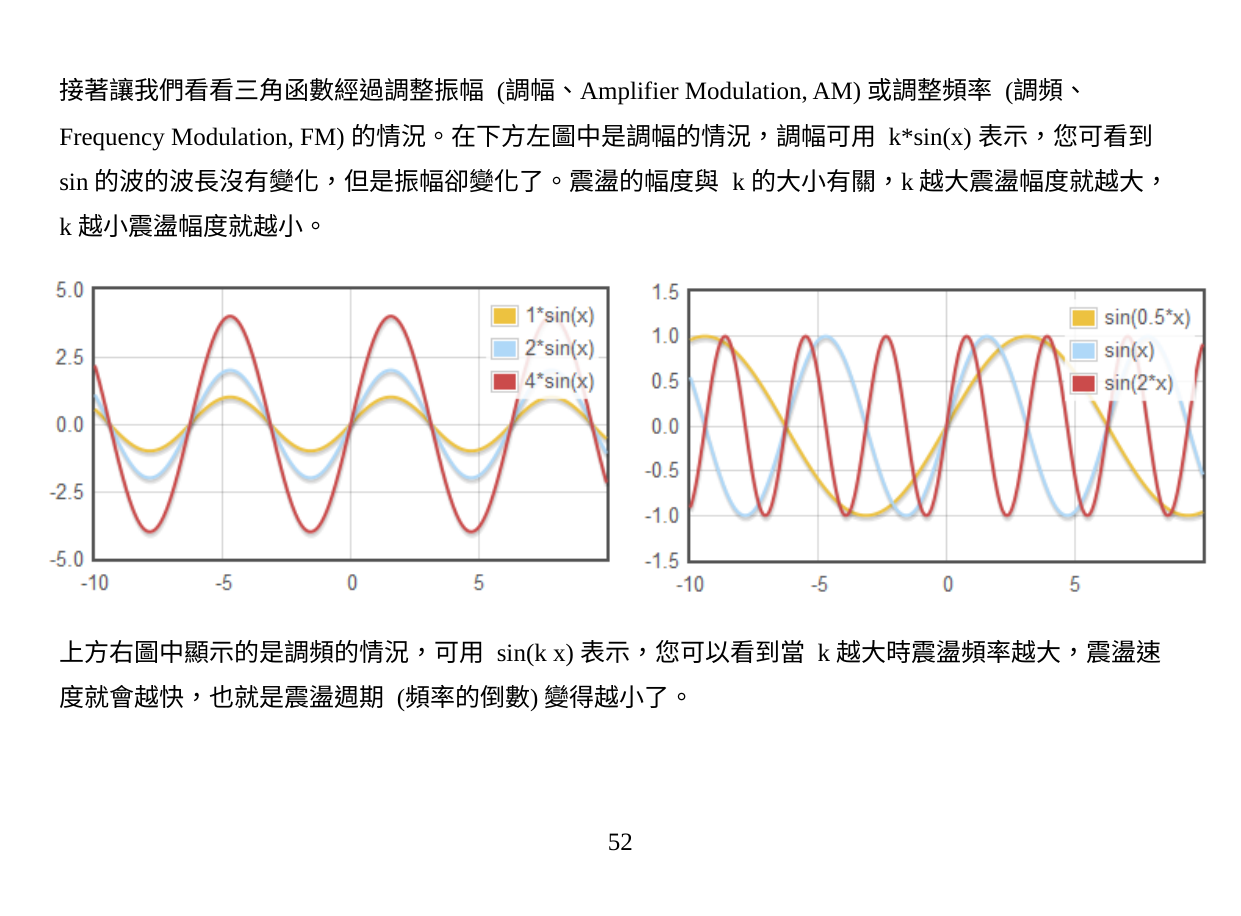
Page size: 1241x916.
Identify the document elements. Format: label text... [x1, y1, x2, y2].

text 接著讓我們看看三角函數經過調整振幅 (調幅、Amplifier Modulation, AM) 或調整頻率 (調頻、Frequency Modulation, FM) 的情況。在下方左圖中是調幅的情況，調幅可用 k*sin(x) 表示，您可看到 sin 的波的波長沒有變化，但是振幅卻變化了。震盪的幅度與 k 的大小有關，k 越大震盪幅度就越大，k 越小震盪幅度就越小。 [59, 71, 1181, 243]
text 上方右圖中顯示的是調頻的情況，可用 sin(k x) 表示，您可以看到當 k 越大時震盪頻率越大，震盪速度就會越快，也就是震盪週期 (頻率的倒數) 變得越小了。 [59, 632, 1181, 714]
picture [642, 273, 1214, 595]
picture [42, 274, 624, 595]
